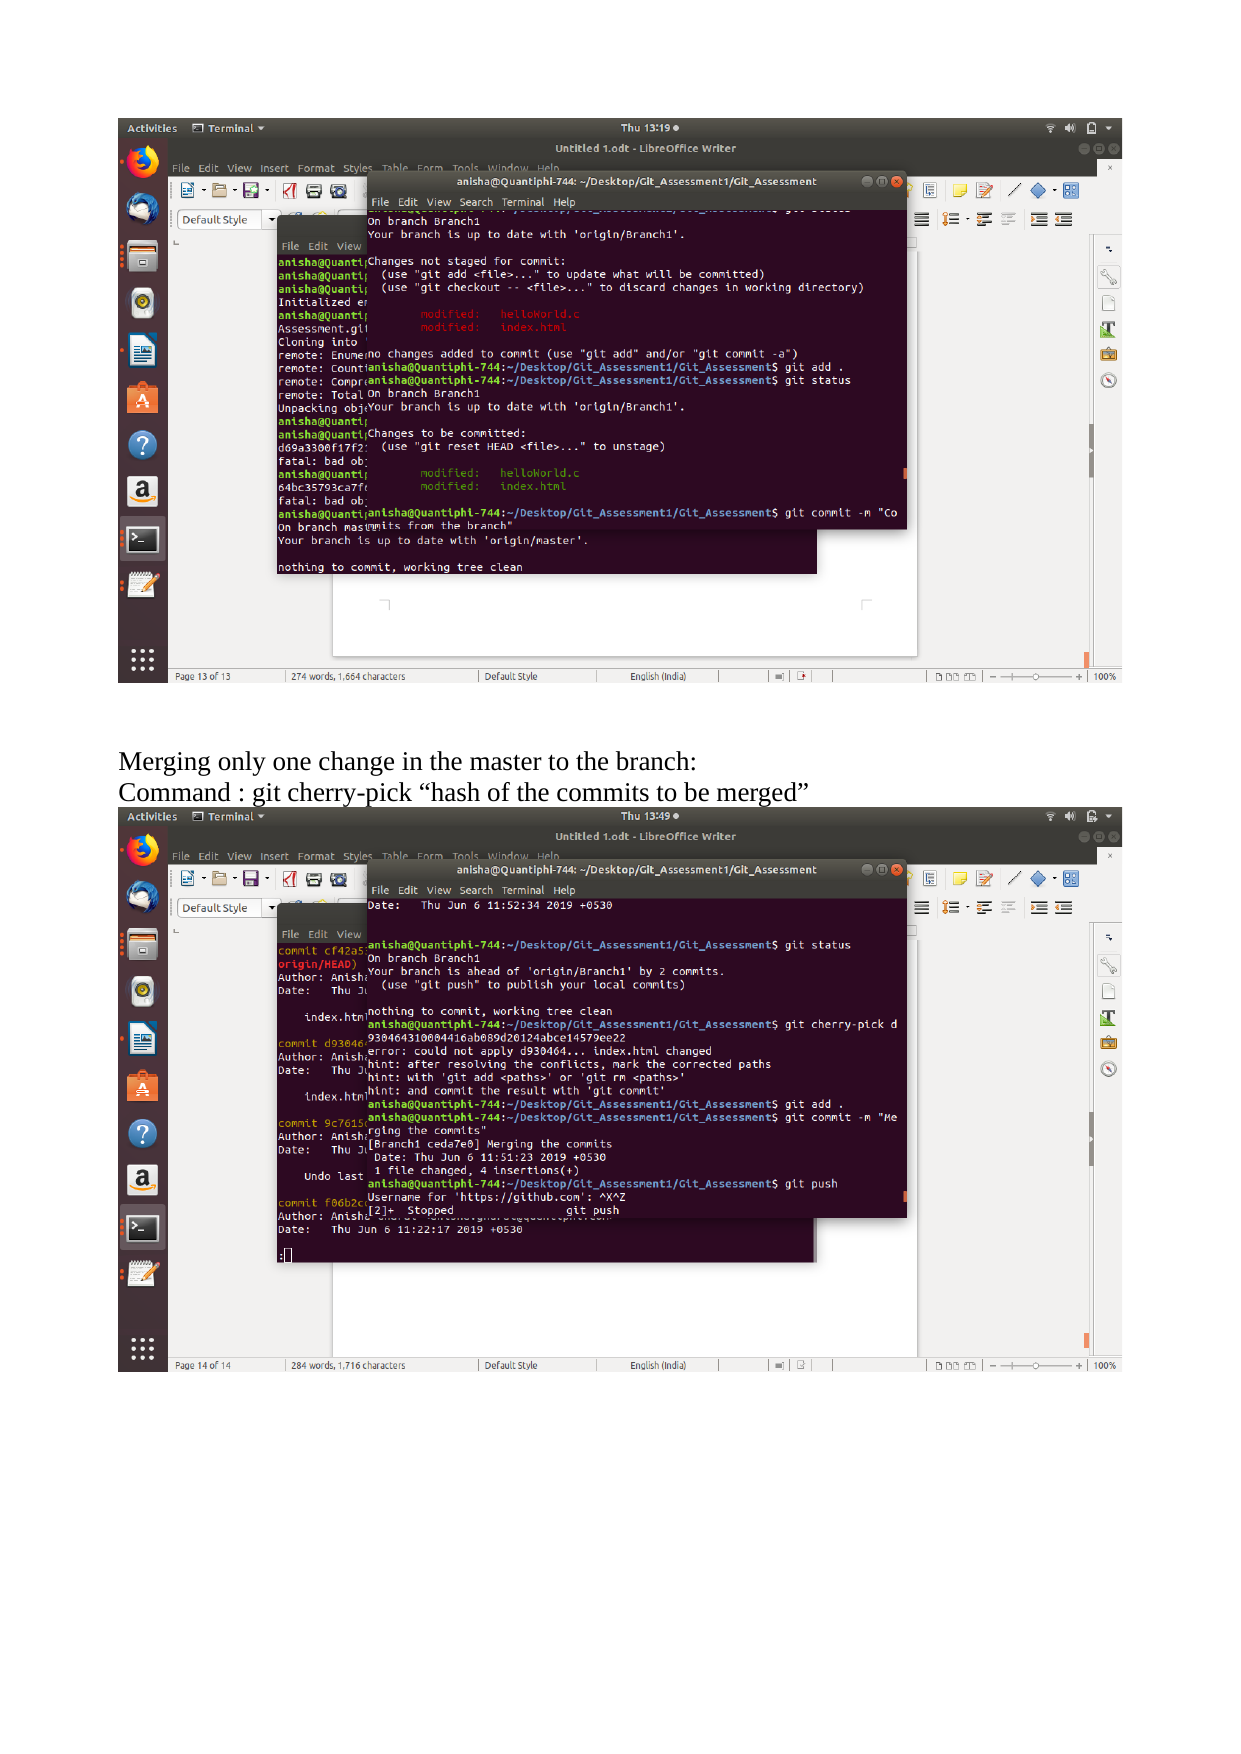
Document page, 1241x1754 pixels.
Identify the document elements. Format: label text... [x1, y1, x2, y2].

text Merging only one change in the master to the branch: [118, 745, 1122, 776]
picture [118, 807, 1123, 1372]
text Command : git cherry-pick “hash of the commits to be merged” [118, 776, 1122, 807]
picture [118, 118, 1123, 683]
